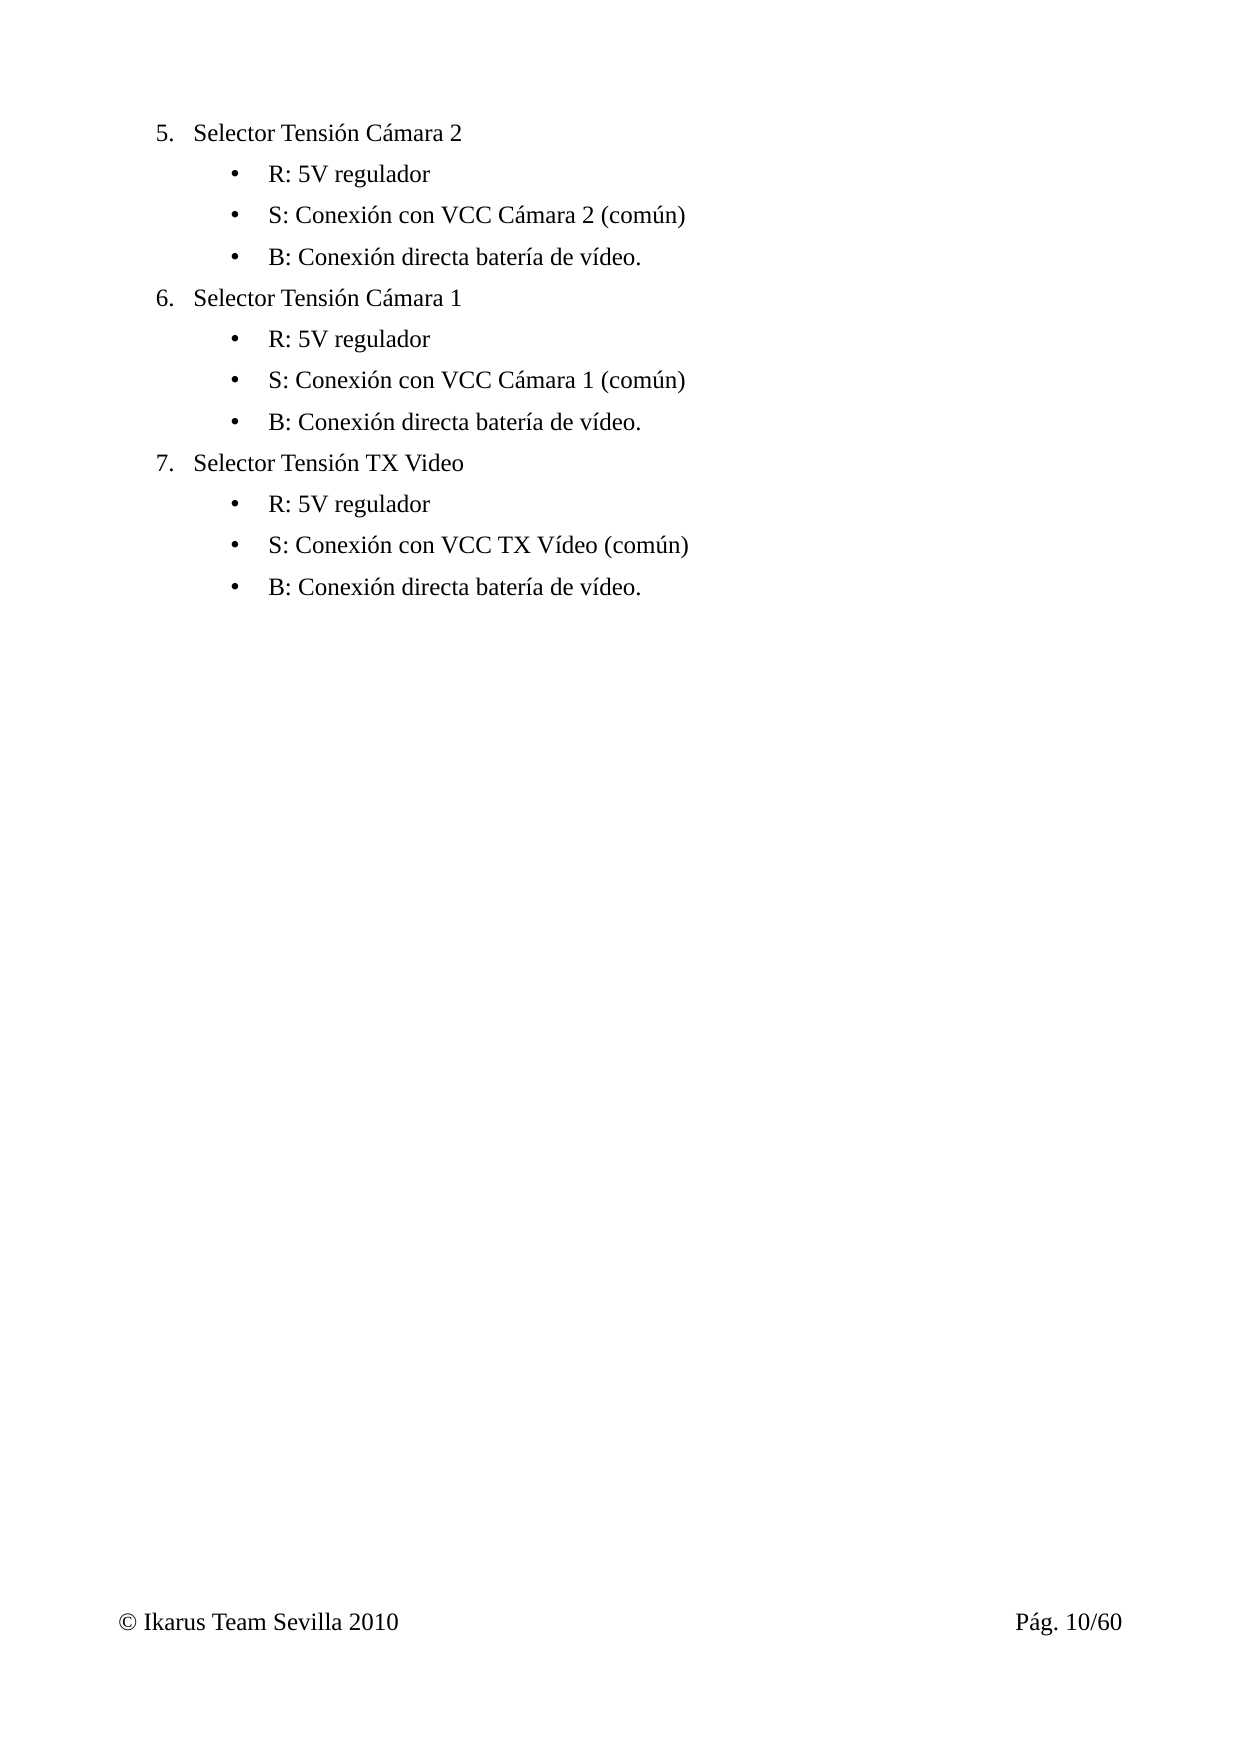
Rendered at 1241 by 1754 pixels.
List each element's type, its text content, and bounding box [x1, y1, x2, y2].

list S: Conexión con VCC Cámara 1 (común) [231, 366, 1122, 394]
list S: Conexión con VCC TX Vídeo (común) [231, 531, 1122, 559]
list R: 5V regulador [231, 489, 1122, 518]
list R: 5V regulador [231, 159, 1122, 188]
list Selector Tensión Cámara 1 [156, 283, 1122, 312]
list Selector Tensión TX Video [156, 448, 1122, 477]
list Selector Tensión Cámara 2 [156, 118, 1122, 147]
list S: Conexión con VCC Cámara 2 (común) [231, 201, 1122, 229]
list B: Conexión directa batería de vídeo. [231, 242, 1122, 271]
list R: 5V regulador [231, 324, 1122, 353]
list B: Conexión directa batería de vídeo. [231, 572, 1122, 601]
list B: Conexión directa batería de vídeo. [231, 407, 1122, 436]
